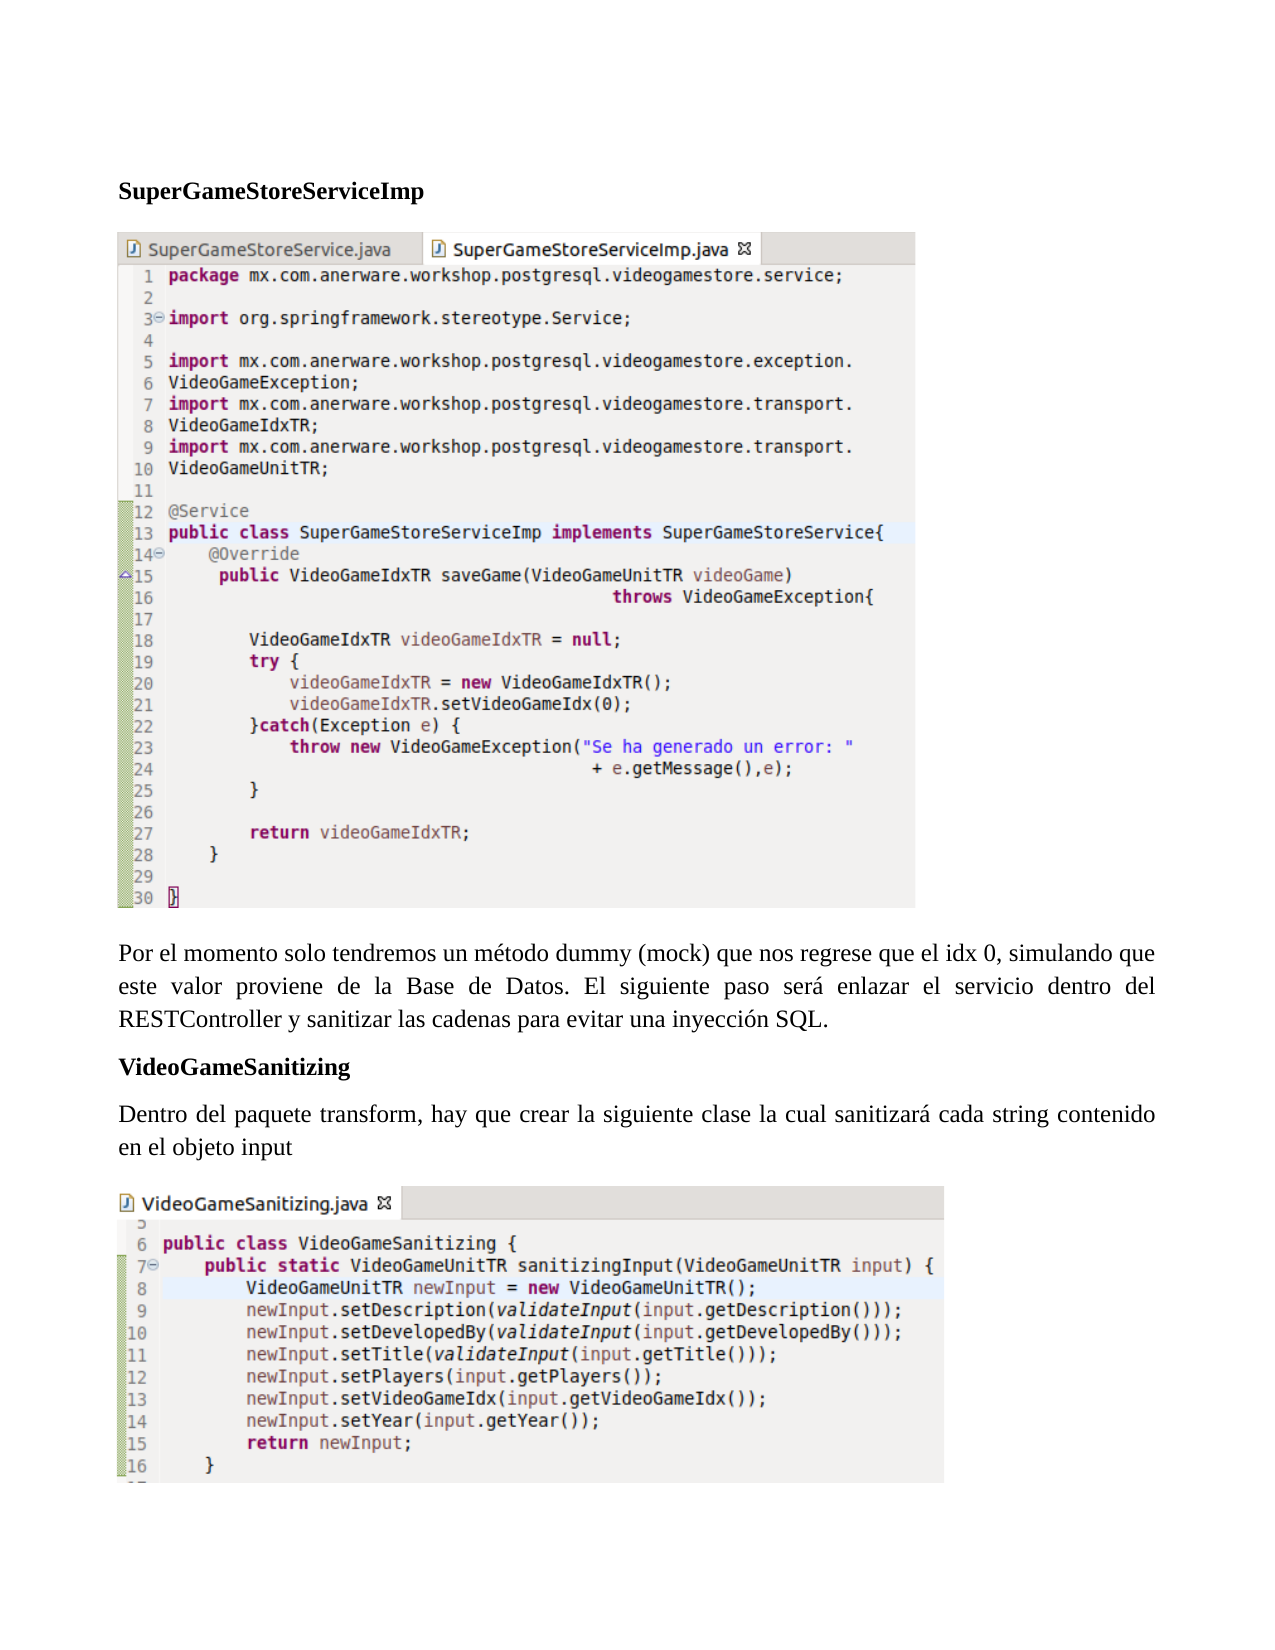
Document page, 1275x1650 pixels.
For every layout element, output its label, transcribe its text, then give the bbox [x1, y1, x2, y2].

picture [117, 232, 916, 908]
text Por el momento solo tendremos un método dummy (mock) que nos regrese que el idx 0, simulando que este valor proviene de la Base de Datos. El siguiente paso será enlazar el servicio dentro del RESTController y sanitizar las cadenas para evitar una inyección SQL. [118, 938, 1157, 1033]
text VideoGameSanitizing [118, 1052, 1157, 1080]
picture [116, 1186, 945, 1483]
text SuperGameStoreServiceImp [118, 176, 1157, 205]
text Dentro del paquete transform, hay que crear la siguiente clase la cual sanitizará cada string contenido en el objeto input [118, 1099, 1157, 1161]
